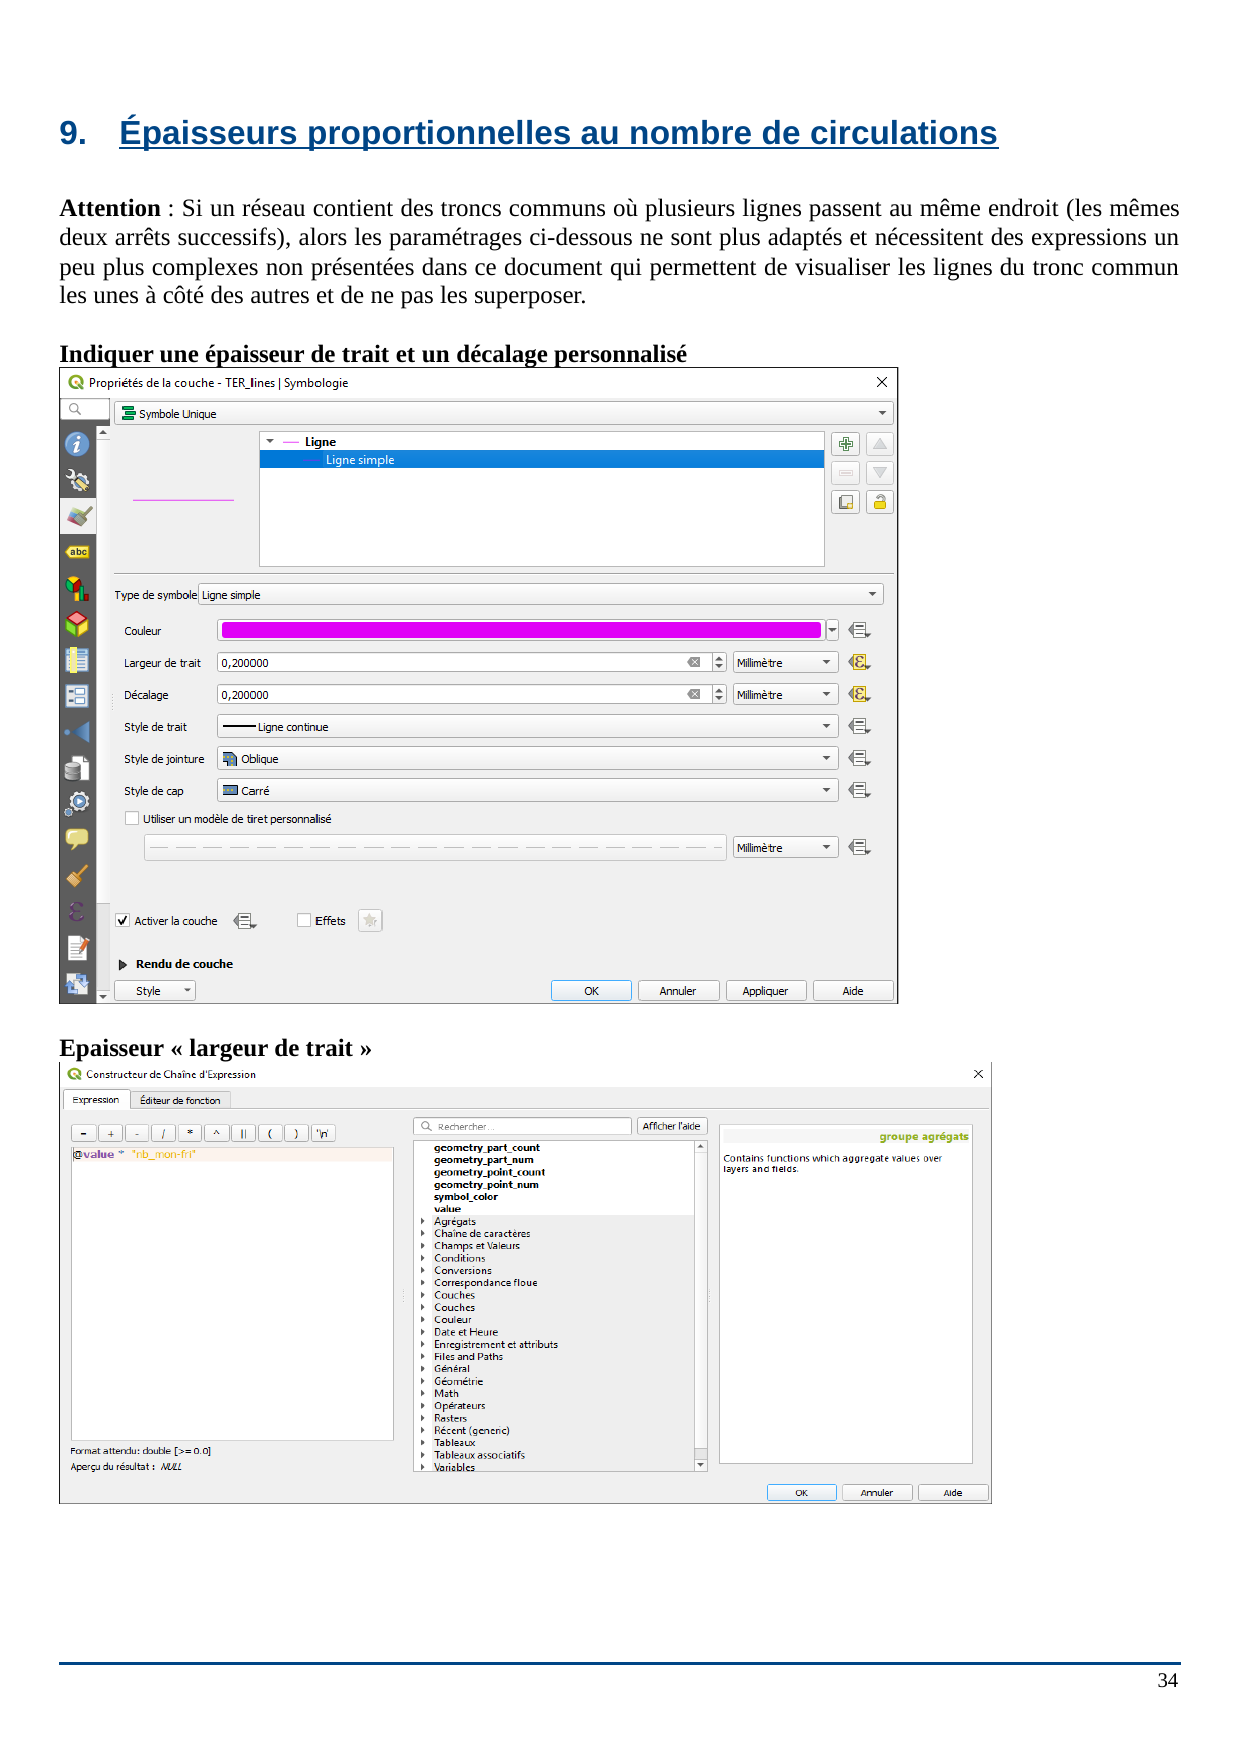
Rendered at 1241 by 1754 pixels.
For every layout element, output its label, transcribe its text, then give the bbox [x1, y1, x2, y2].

picture [59, 367, 899, 1004]
text Epaisseur « largeur de trait » [59, 1033, 1181, 1062]
text Attention : Si un réseau contient des troncs communs où plusieurs lignes passent au même endroit (les mêmes deux arrêts successifs), alors les paramétrages ci-dessous ne sont plus adaptés et nécessitent des expressions un peu plus complexes non présentées dans ce document qui permettent de visualiser les lignes du tronc commun les unes à côté des autres et de ne pas les superposer. [59, 193, 1181, 309]
picture [59, 1062, 992, 1504]
subtitle Épaisseurs proportionnelles au nombre de circulations [59, 113, 1181, 152]
text Indiquer une épaisseur de trait et un décalage personnalisé [59, 338, 1181, 368]
